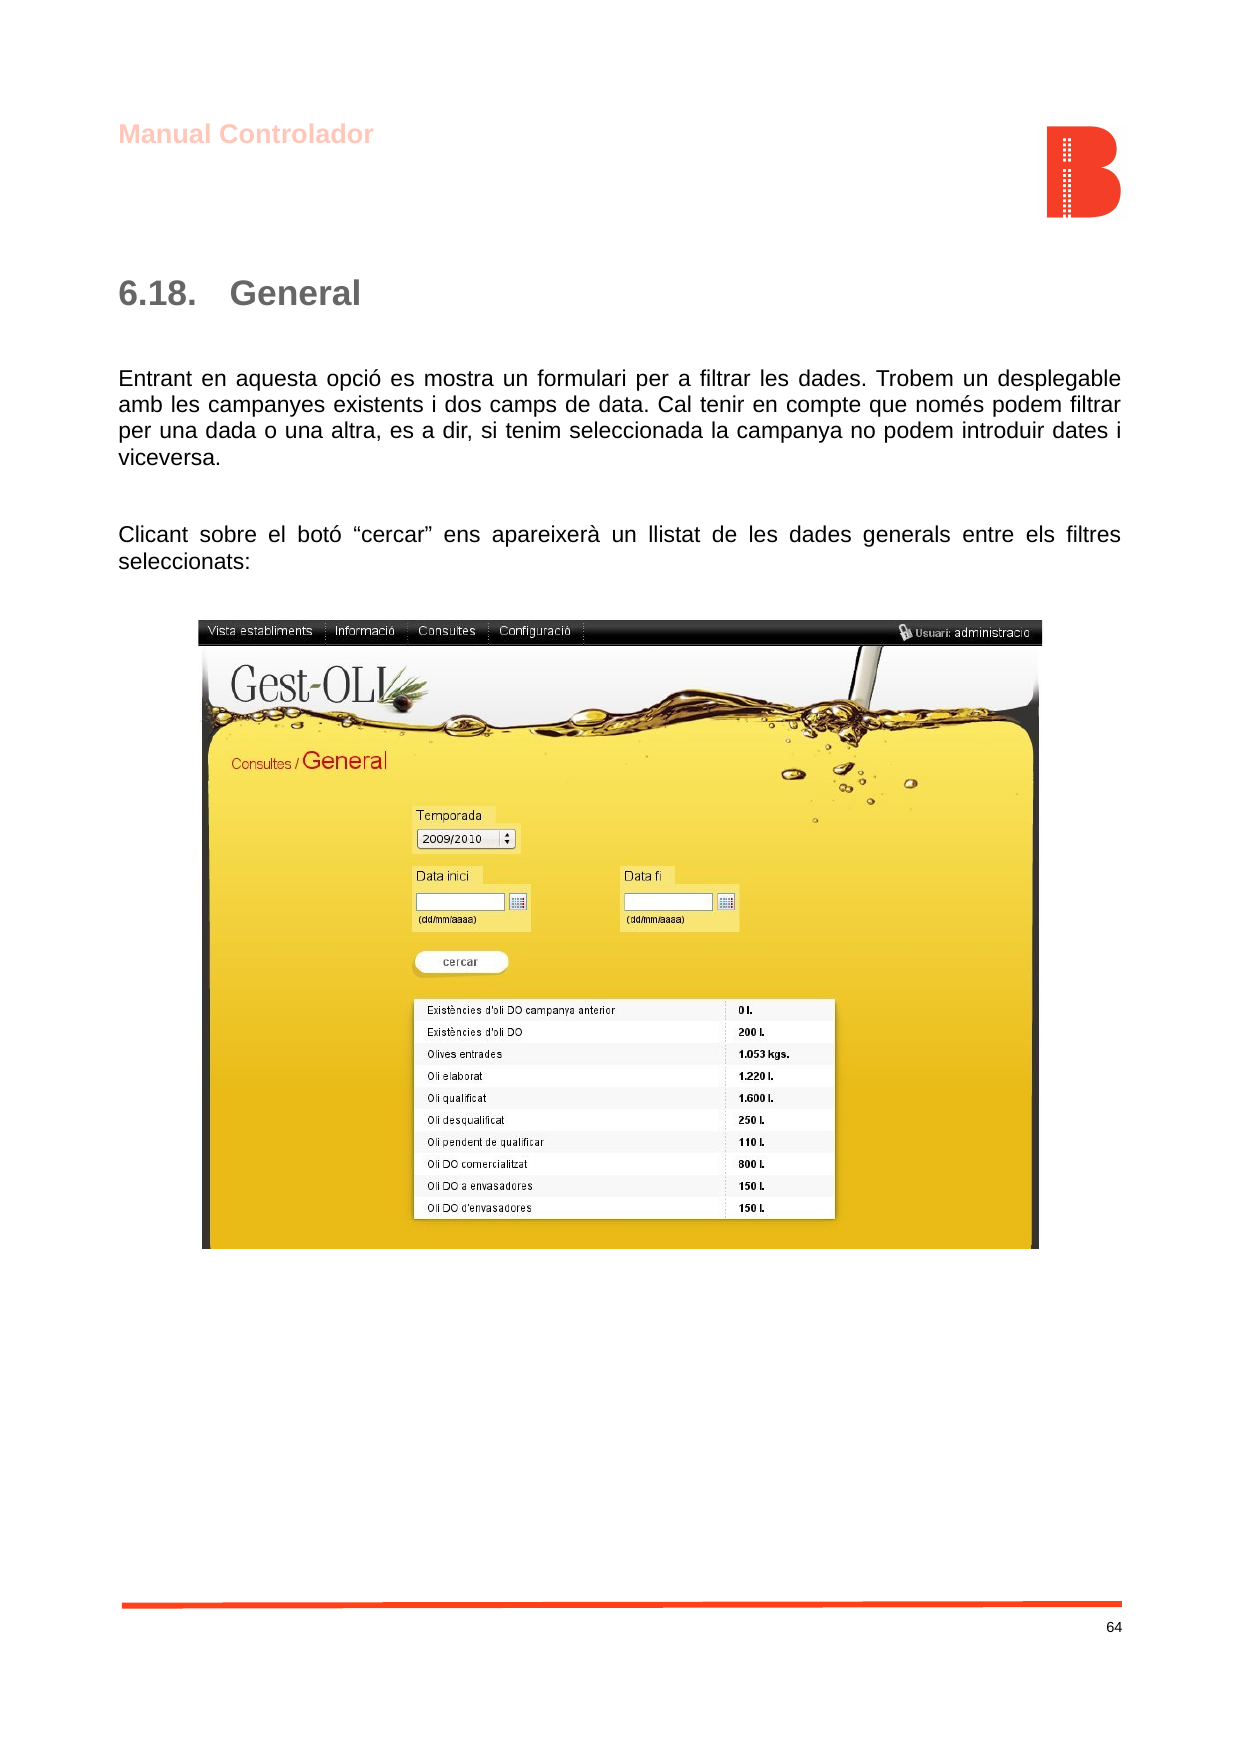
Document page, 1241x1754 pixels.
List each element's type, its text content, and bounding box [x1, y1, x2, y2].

text Entrant en aquesta opció es mostra un formulari per a filtrar les dades. Trobem un desplegable amb les campanyes existents i dos camps de data. Cal tenir en compte que només podem filtrar per una dada o una altra, es a dir, si tenim seleccionada la campanya no podem introduir dates i viceversa. [118, 365, 1122, 470]
picture [198, 620, 1043, 1249]
picture [1036, 124, 1130, 221]
subtitle General [118, 273, 1122, 313]
text Clicant sobre el botó “cercar” ens apareixerà un llistat de les dades generals entre els filtres seleccionats: [118, 521, 1122, 574]
